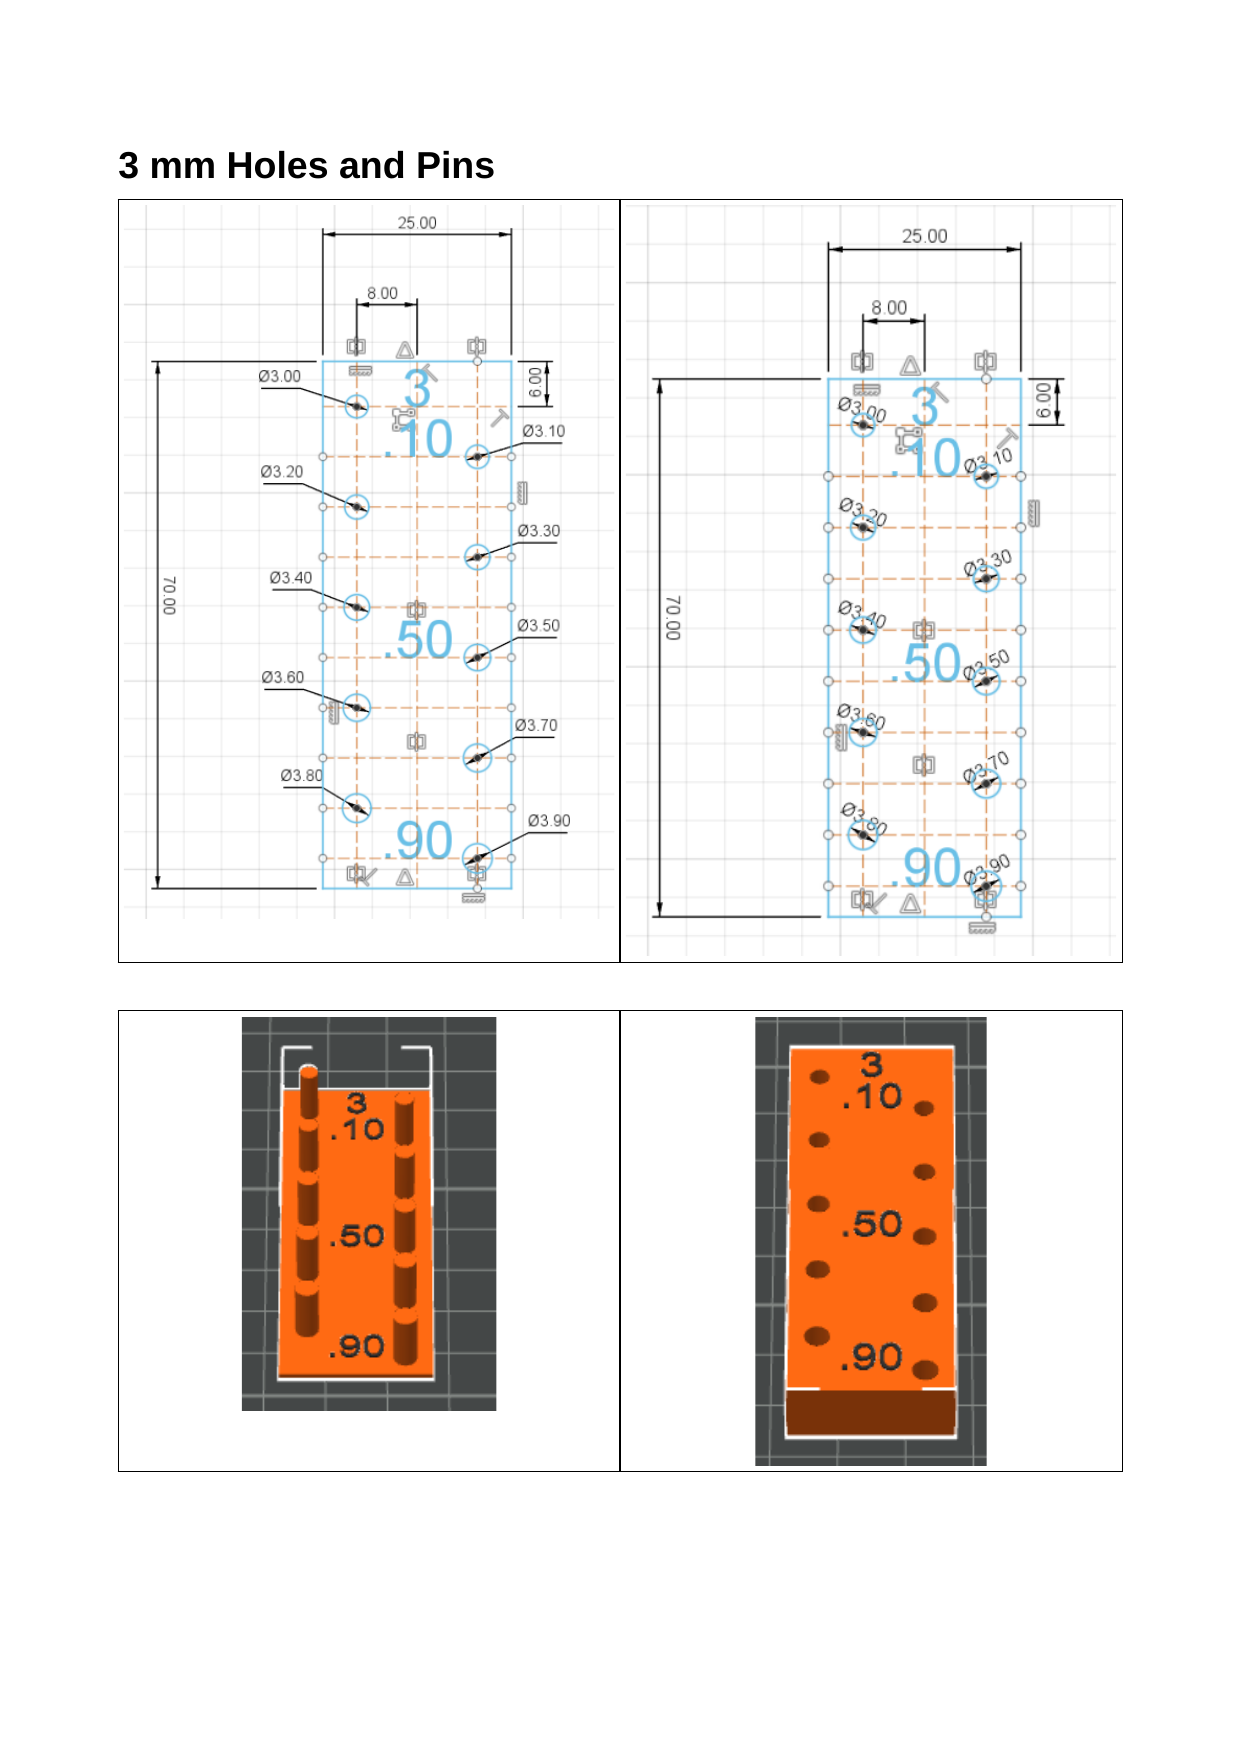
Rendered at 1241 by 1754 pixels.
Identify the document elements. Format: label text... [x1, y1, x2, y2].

table_header [119, 1011, 619, 1471]
picture [123, 205, 615, 919]
picture [625, 205, 1117, 956]
picture [241, 1017, 497, 1411]
table_header [621, 200, 1122, 962]
picture [755, 1017, 987, 1466]
table_header [119, 200, 619, 962]
subtitle 3 mm Holes and Pins [118, 143, 1122, 186]
table_header [621, 1011, 1122, 1471]
